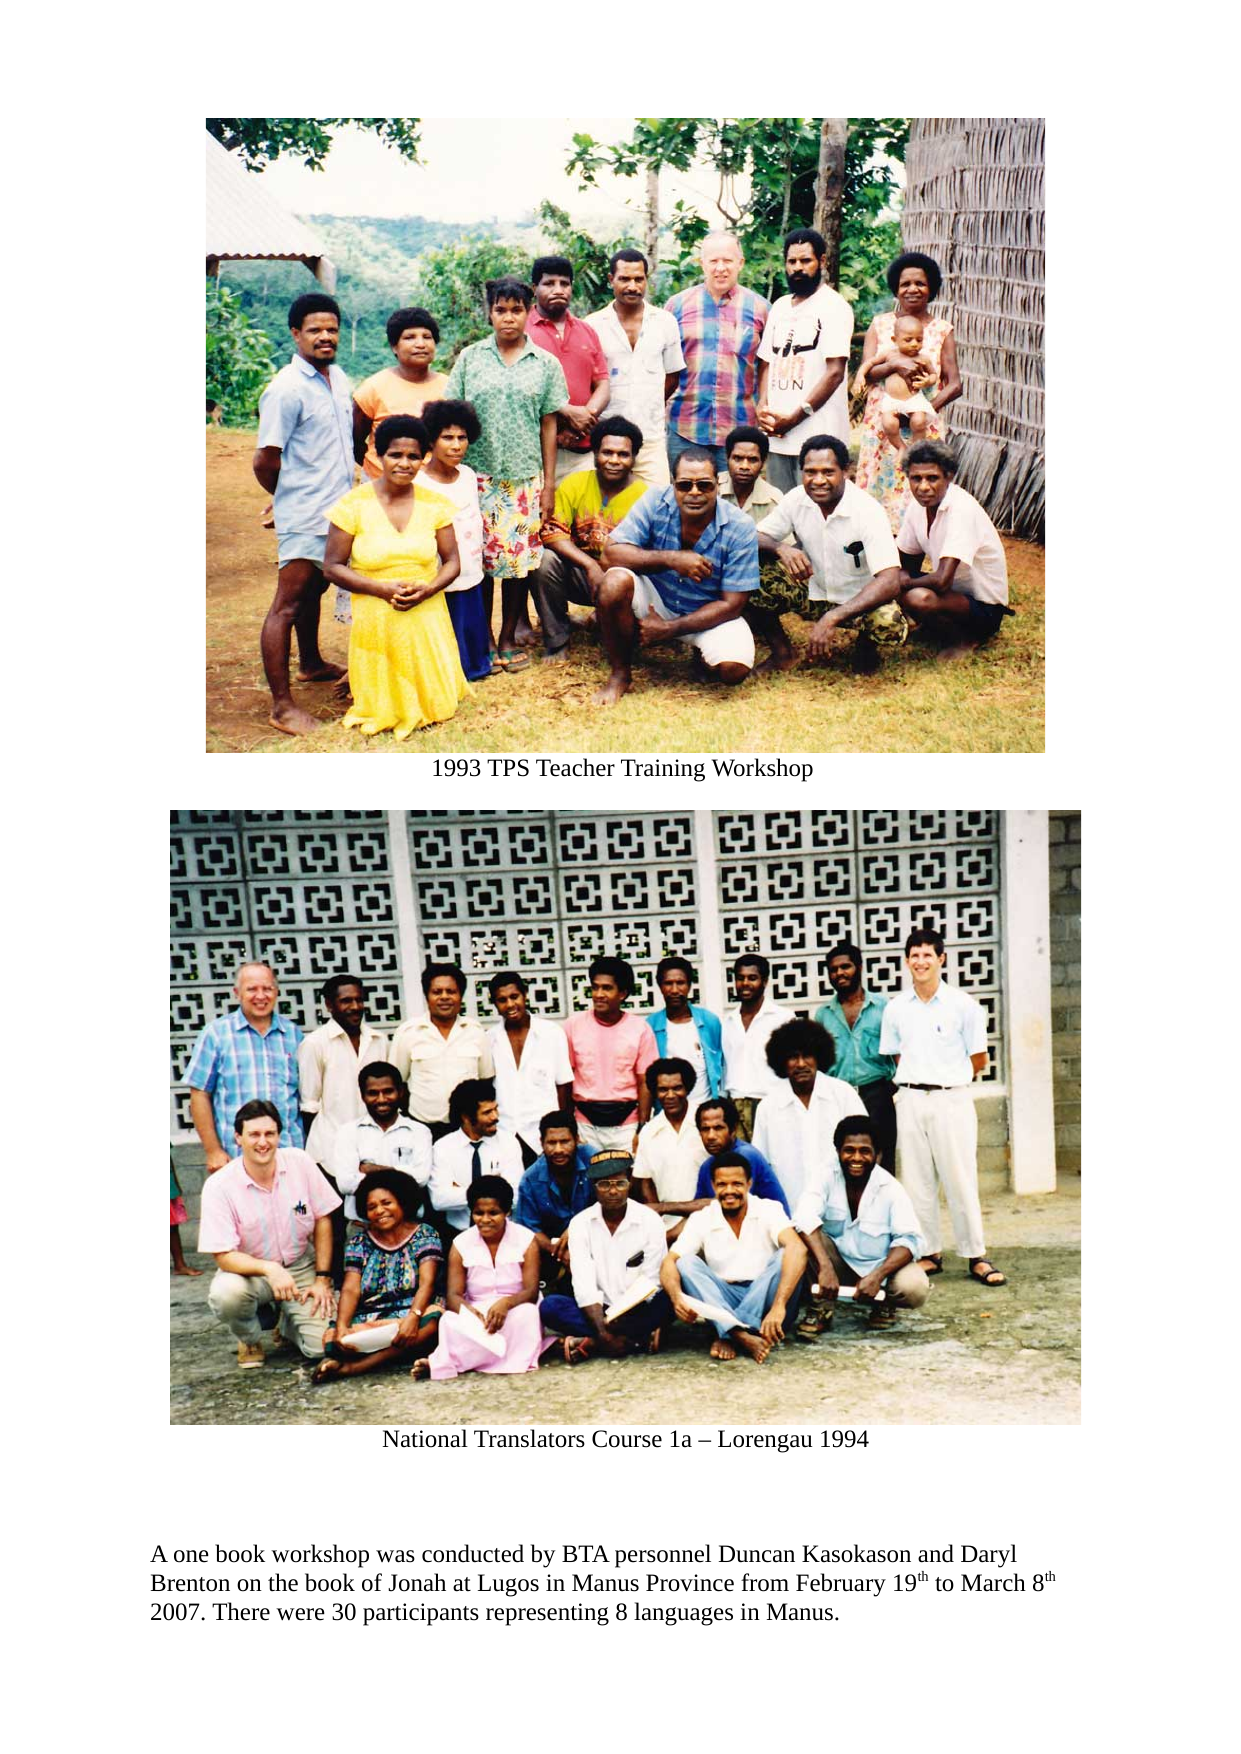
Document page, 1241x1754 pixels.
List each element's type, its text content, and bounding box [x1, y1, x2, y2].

picture [205, 118, 1046, 753]
table_header [138, 119, 205, 753]
table_cell 1993 TPS Teacher Training Workshop [138, 753, 1113, 782]
table_header [1046, 119, 1113, 753]
table_header [138, 811, 170, 1424]
picture [170, 810, 1082, 1425]
table_header [1082, 811, 1113, 1424]
text A one book workshop was conducted by BTA personnel Duncan Kasokason and Daryl Brenton on the book of Jonah at Lugos in Manus Province from February 19th to March 8th 2007. There were 30 participants representing 8 languages in Manus. [150, 1539, 1090, 1626]
table_cell National Translators Course 1a – Lorengau 1994 [138, 1424, 1113, 1453]
